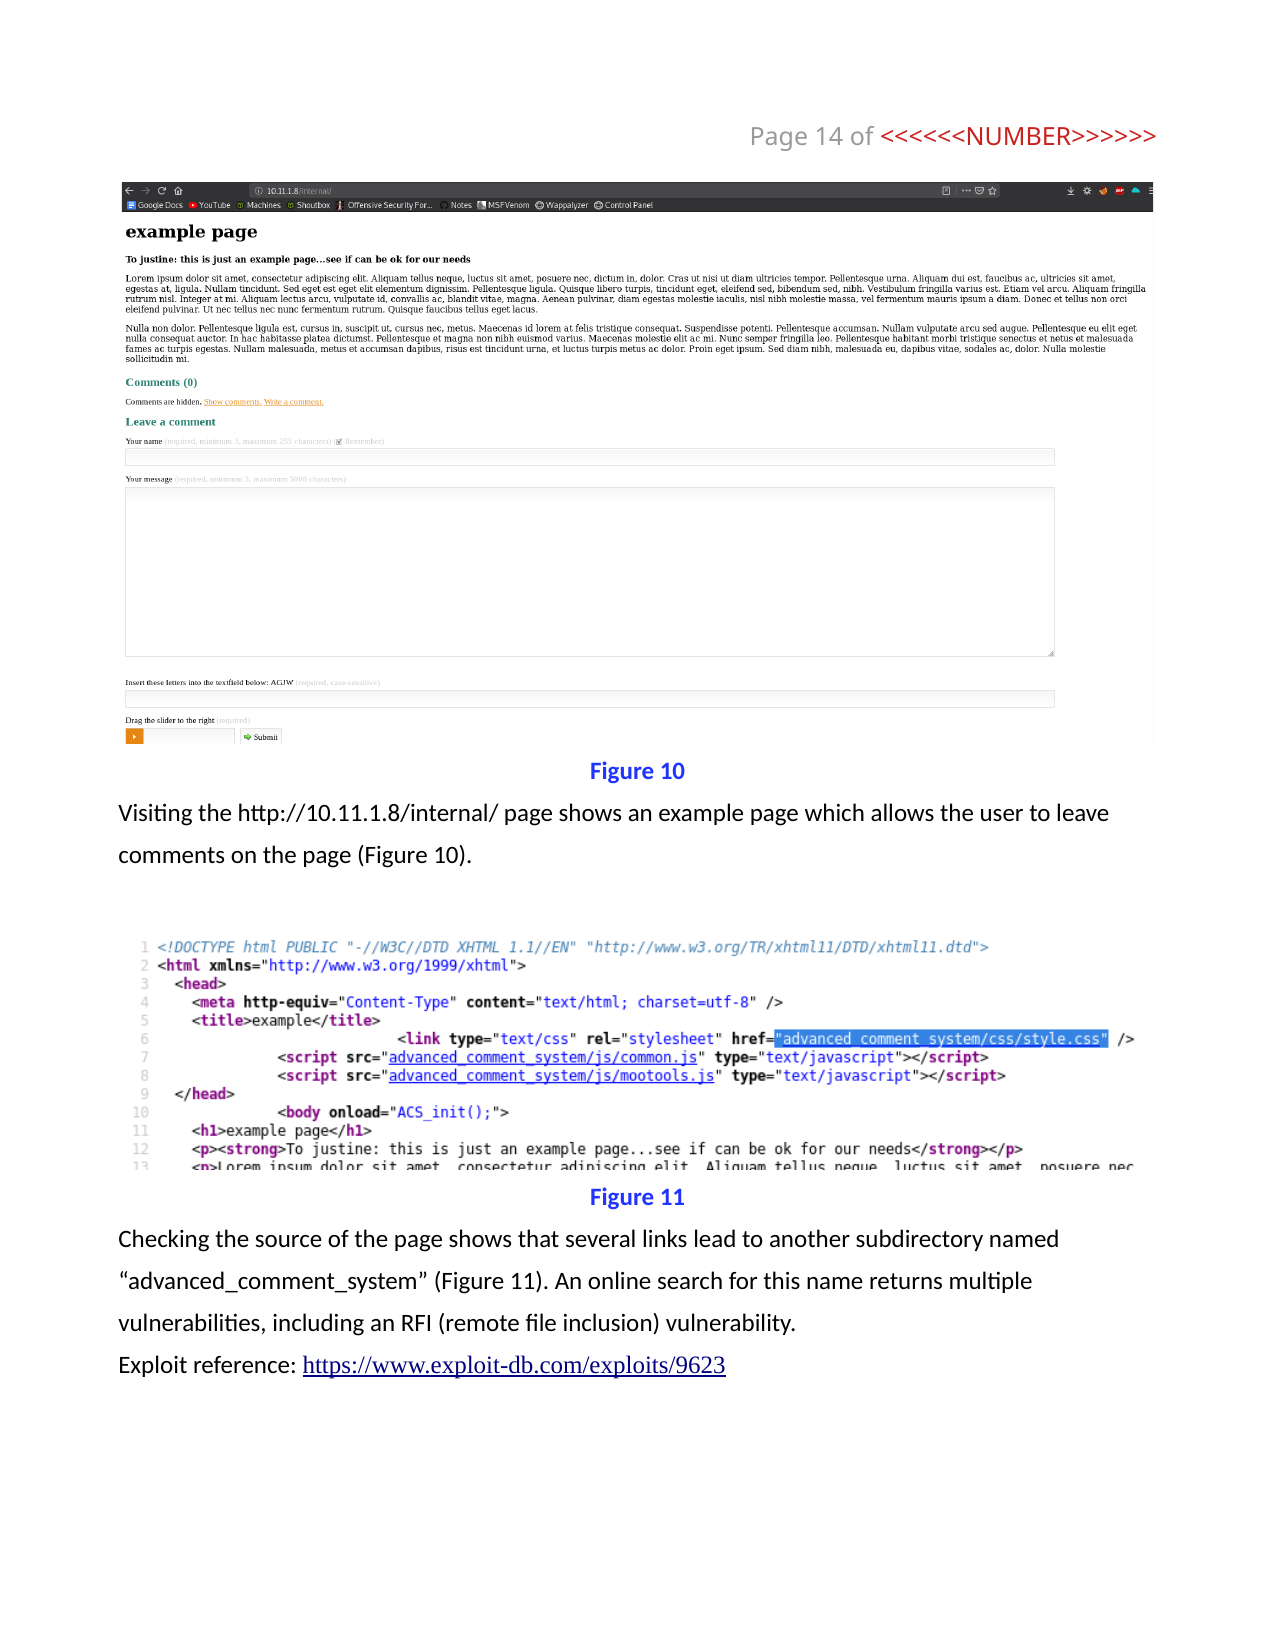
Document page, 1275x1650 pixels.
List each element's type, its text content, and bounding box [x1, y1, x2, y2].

text Checking the source of the page shows that several links lead to another subdirectory named “advanced_comment_system” (Figure 11). An online search for this name returns multiple vulnerabilities, including an RFI (remote file inclusion) vulnerability. [118, 1223, 1157, 1338]
text Figure 11 [118, 924, 1157, 1211]
picture [128, 934, 139, 965]
text Figure 10 [118, 182, 1157, 786]
text Visiting the http://10.11.1.8/internal/ page shows an example page which allows the user to leave comments on the page (Figure 10). [118, 798, 1157, 870]
text Exploit reference: https://www.exploit-db.com/exploits/9623 [118, 1349, 1157, 1380]
